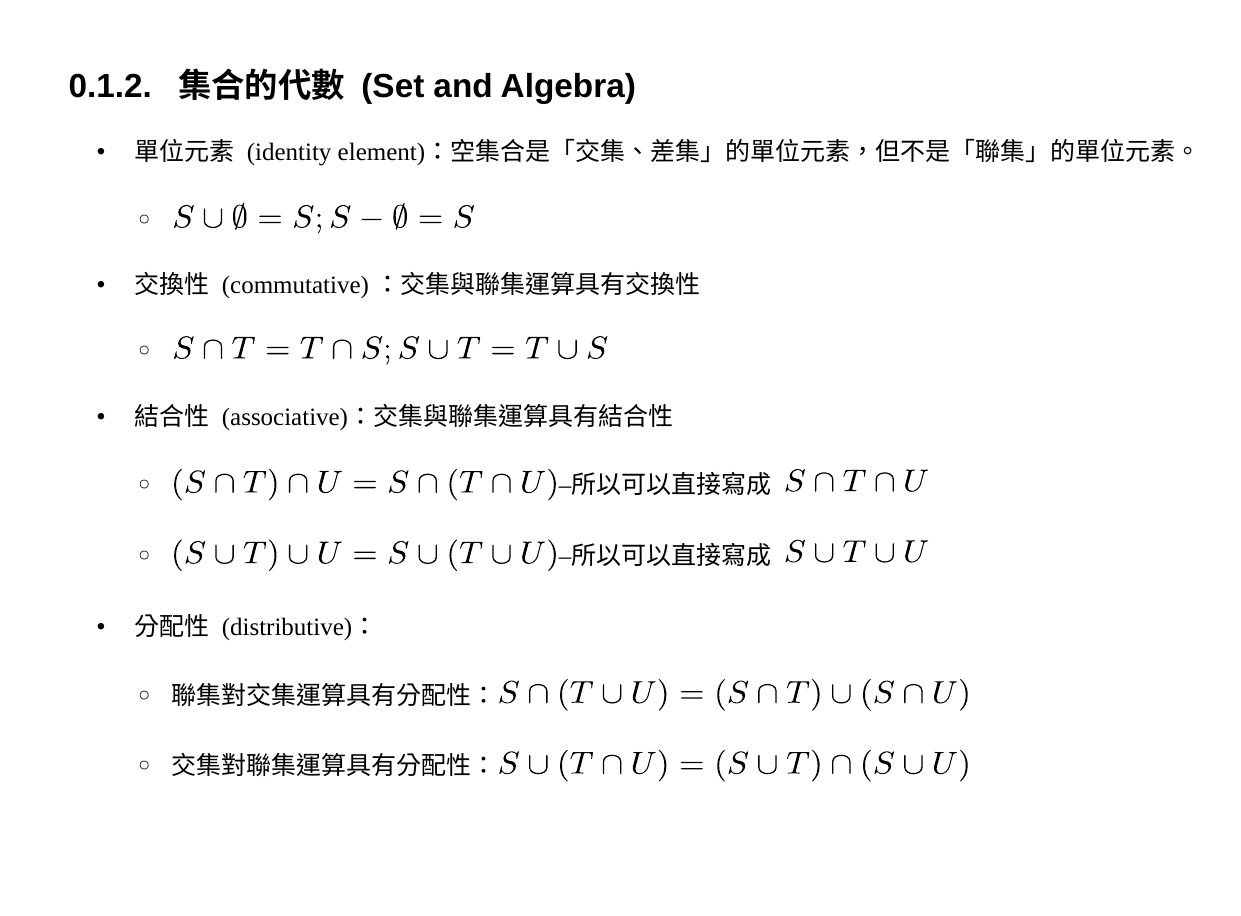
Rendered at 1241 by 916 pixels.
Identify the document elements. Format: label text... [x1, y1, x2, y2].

subtitle 集合的代數 (Set and Algebra) [59, 59, 1181, 107]
list –所以可以直接寫成 [134, 536, 1181, 574]
list 交換性 (commutative) ：交集與聯集運算具有交換性 [97, 265, 1181, 301]
list 分配性 (distributive)： [97, 606, 1181, 642]
list 聯集對交集運算具有分配性： [134, 675, 1181, 713]
list 結合性 (associative)：交集與聯集運算具有結合性 [97, 396, 1181, 432]
list 交集對聯集運算具有分配性： [134, 746, 1181, 784]
list –所以可以直接寫成 [134, 465, 1181, 503]
list 單位元素 (identity element)：空集合是「交集、差集」的單位元素，但不是「聯集」的單位元素。 [97, 132, 1181, 168]
